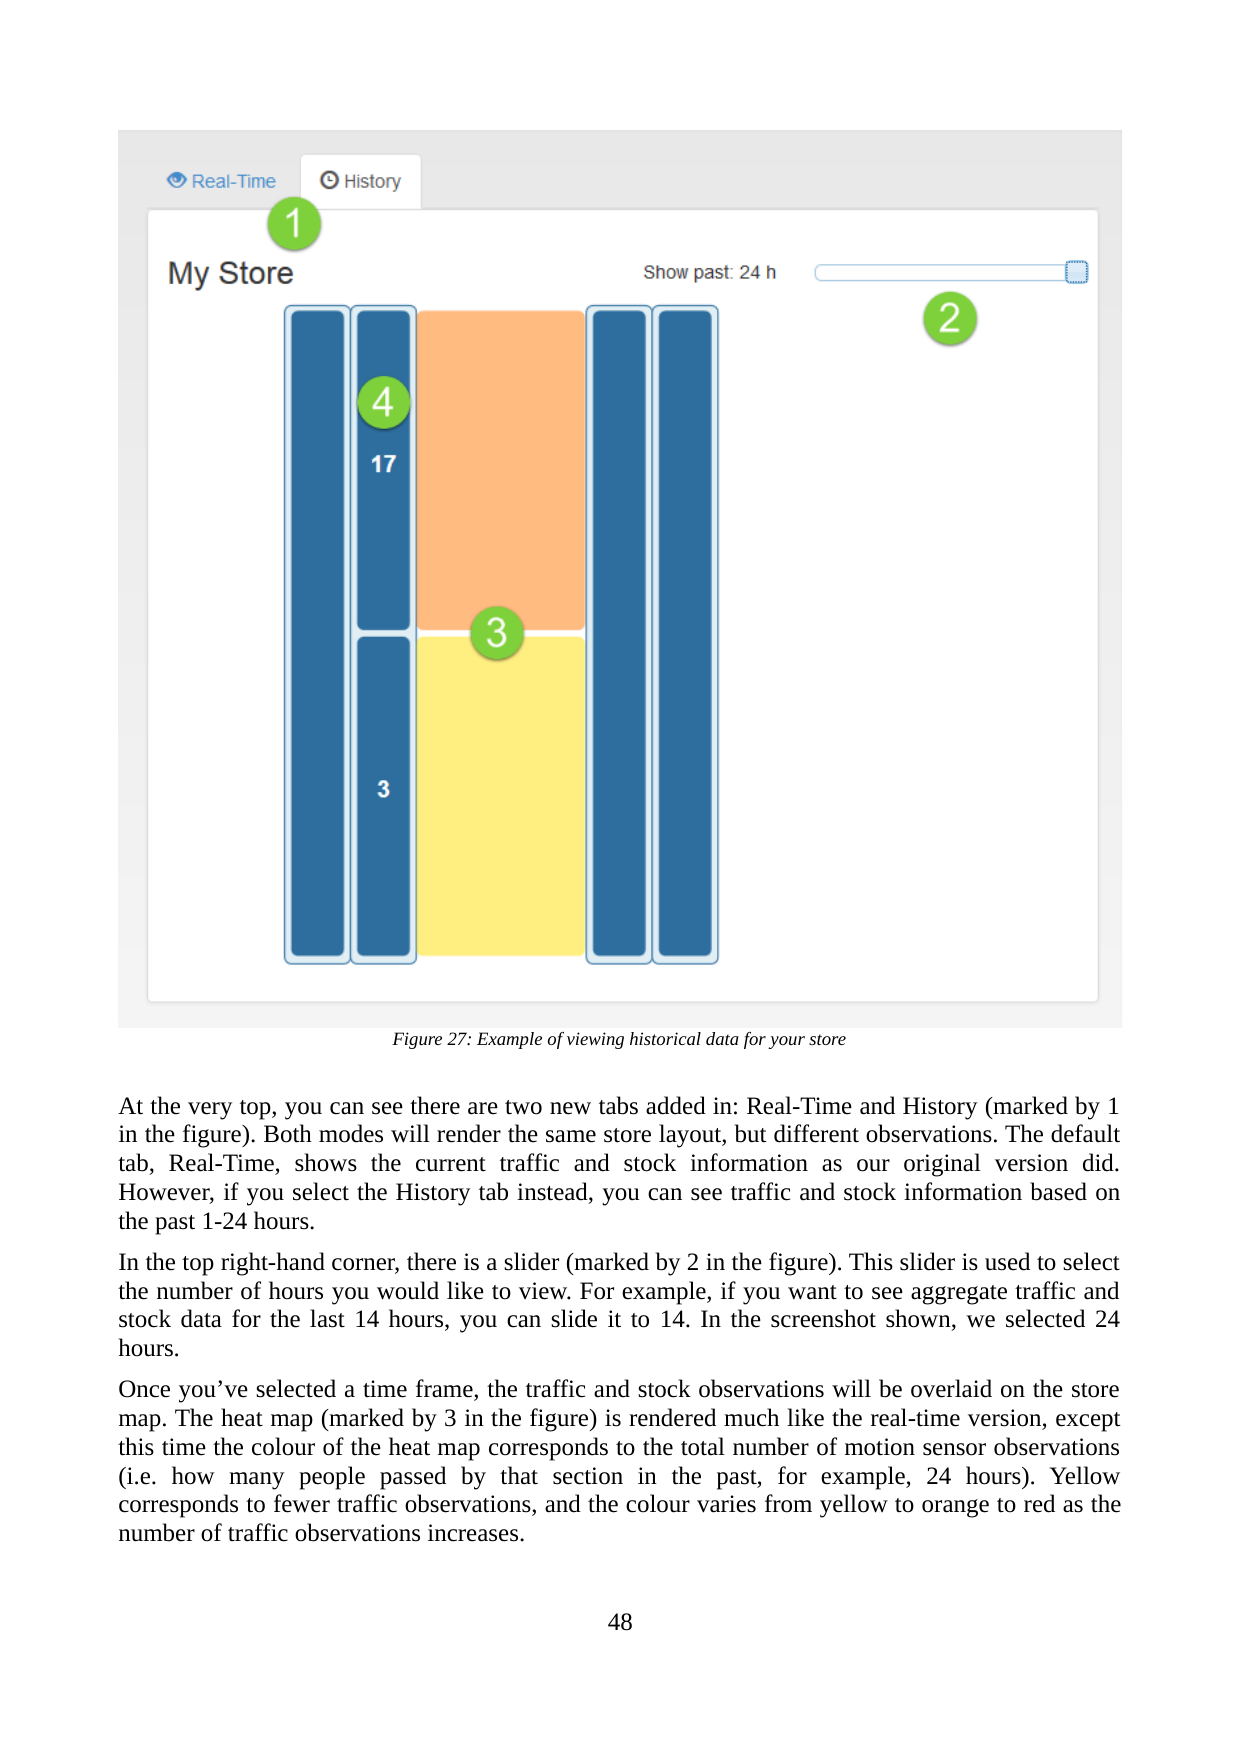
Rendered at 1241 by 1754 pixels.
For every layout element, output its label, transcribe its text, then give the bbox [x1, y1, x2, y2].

text At the very top, you can see there are two new tabs added in: Real-Time and History (marked by 1 in the figure). Both modes will render the same store layout, but different observations. The default tab, Real-Time, shows the current traffic and stock information as our original version did. However, if you select the History tab instead, you can see traffic and stock information based on the past 1-24 hours. [118, 1091, 1122, 1234]
text Figure 27: Example of viewing historical data for your store [118, 1028, 1122, 1049]
picture [118, 130, 1123, 1028]
text Once you’ve selected a time frame, the traffic and stock observations will be overlaid on the store map. The heat map (marked by 3 in the figure) is rendered much like the real-time version, except this time the colour of the heat map corresponds to the total number of motion sensor observations (i.e. how many people passed by that section in the past, for example, 24 hours). Yellow corresponds to fewer traffic observations, and the colour varies from yellow to orange to red as the number of traffic observations increases. [118, 1374, 1122, 1547]
text In the top right-hand corner, there is a slider (marked by 2 in the figure). This slider is used to select the number of hours you would like to view. For example, if you want to see aggregate traffic and stock data for the last 14 hours, you can slide it to 14. In the screenshot shown, we selected 24 hours. [118, 1247, 1122, 1362]
